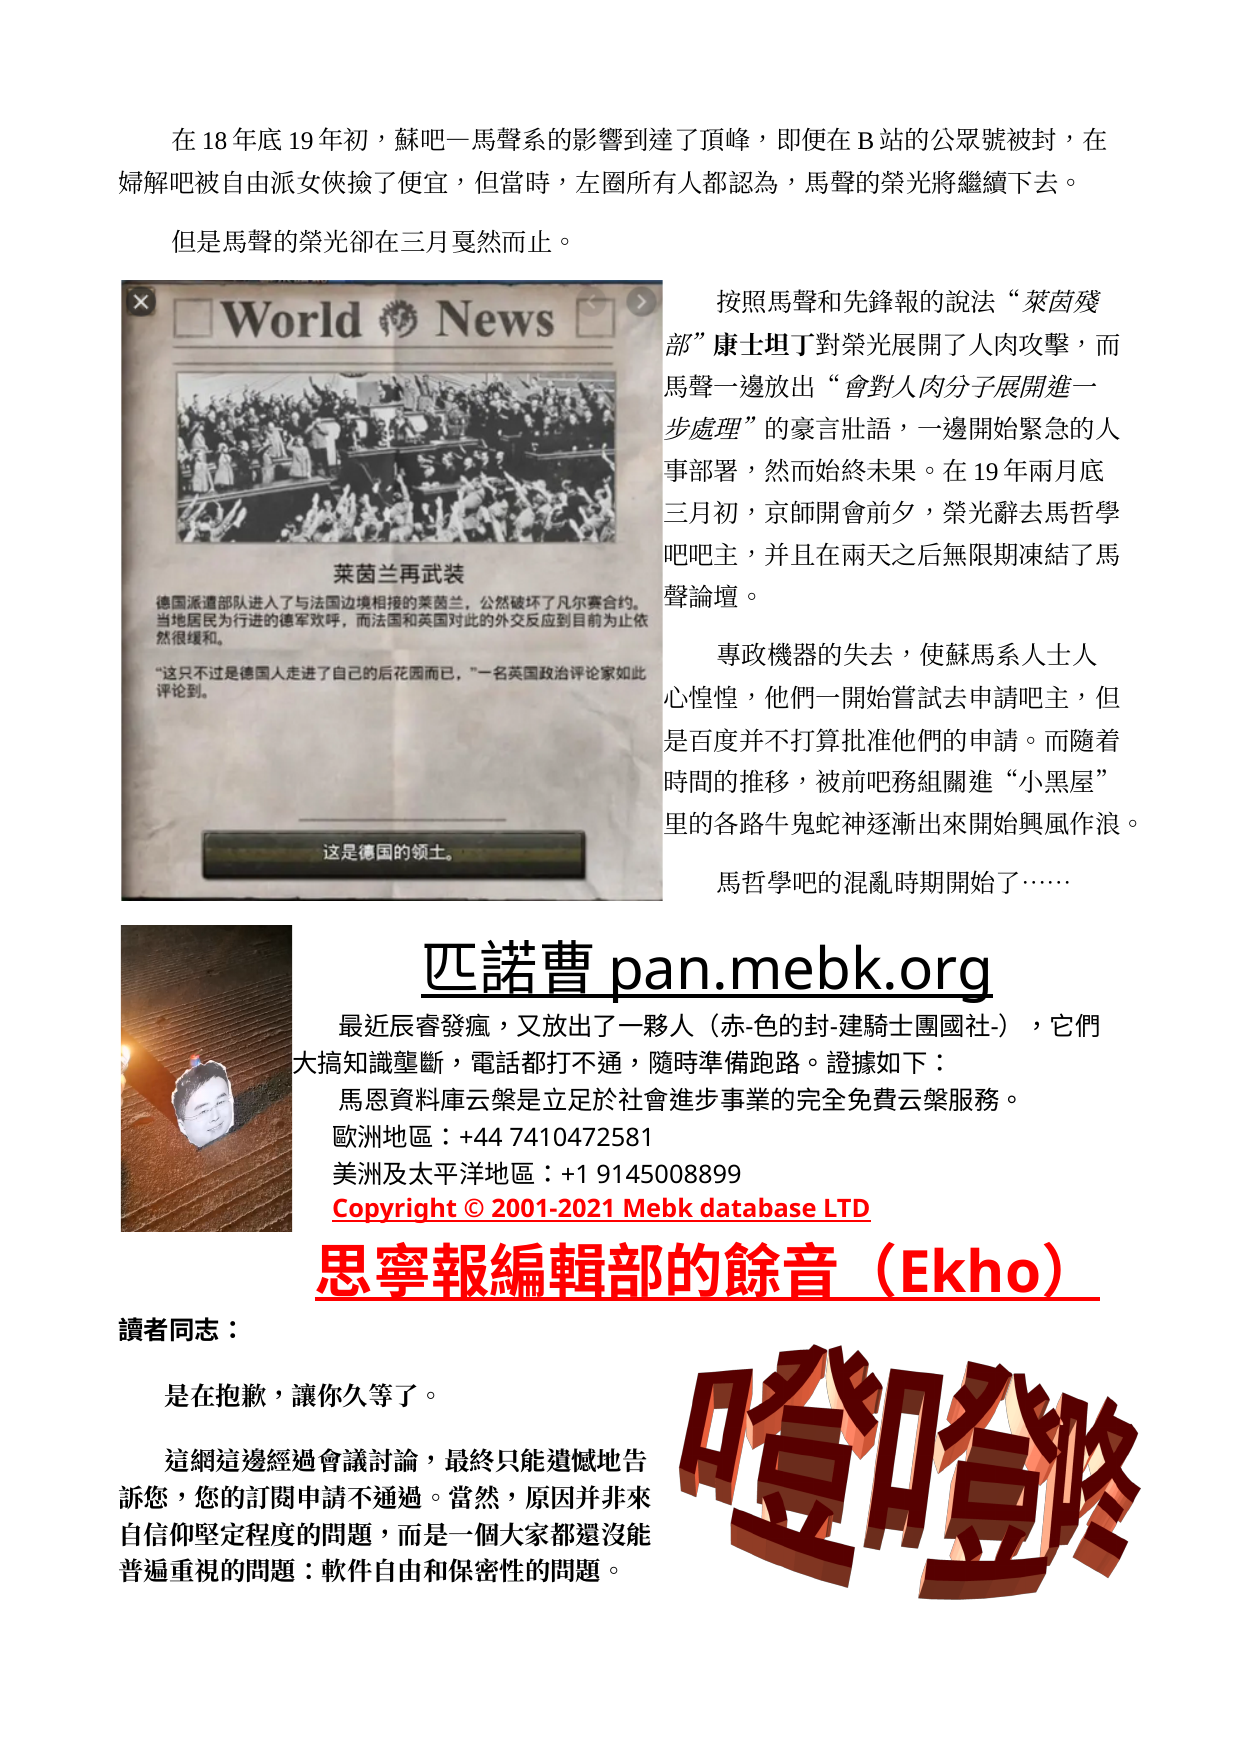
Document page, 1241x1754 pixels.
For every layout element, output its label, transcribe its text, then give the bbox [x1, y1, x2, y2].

text 最近辰睿發瘋，又放出了一夥人（赤-色的封-建騎士團國社-），它們大搞知識壟斷，電話都打不通，隨時準備跑路。證據如下： [293, 1006, 1122, 1080]
text 按照馬聲和先鋒報的說法“萊茵殘部”康士坦丁對榮光展開了人肉攻擊，而馬聲一邊放出“會對人肉分子展開進一步處理”的豪言壯語，一邊開始緊急的人事部署，然而始終未果。在19年兩月底三月初，京師開會前夕，榮光辭去馬哲學吧吧主，并且在兩天之后無限期凍結了馬聲論壇。 [663, 280, 1122, 613]
text 但是馬聲的榮光卻在三月戛然而止。 [118, 220, 1122, 259]
text 在18年底19年初，蘇吧—馬聲系的影響到達了頂峰，即便在B站的公眾號被封，在婦解吧被自由派女俠撿了便宜，但當時，左圈所有人都認為，馬聲的榮光將繼續下去。 [118, 118, 1122, 200]
picture [662, 1317, 1147, 1621]
text 這網這邊經過會議討論，最終只能遺憾地告訴您，您的訂閱申請不通過。當然，原因并非來自信仰堅定程度的問題，而是一個大家都還沒能普遍重視的問題：軟件自由和保密性的問題。 [118, 1442, 662, 1588]
picture [121, 280, 663, 901]
text 馬恩資料庫云槃是立足於社會進步事業的完全免費云槃服務。 歐洲地區：+44 7410472581 美洲及太平洋地區：+1 9145008899 Copyright © 2001-2021 Mebk database LTD [293, 1080, 1122, 1225]
text 馬哲學吧的混亂時期開始了…… [663, 861, 1122, 901]
picture [120, 925, 293, 1232]
text 思寧報編輯部的餘音（Ekho） [118, 1225, 1122, 1310]
text 讀者同志： [118, 1310, 1122, 1347]
text 專政機器的失去，使蘇馬系人士人心惶惶，他們一開始嘗試去申請吧主，但是百度并不打算批准他們的申請。而隨着時間的推移，被前吧務組關進“小黑屋”里的各路牛鬼蛇神逐漸出來開始興風作浪。 [663, 633, 1122, 841]
text 匹諾曹pan.mebk.org [118, 921, 1122, 1006]
text 是在抱歉，讓你久等了。 [118, 1376, 662, 1412]
